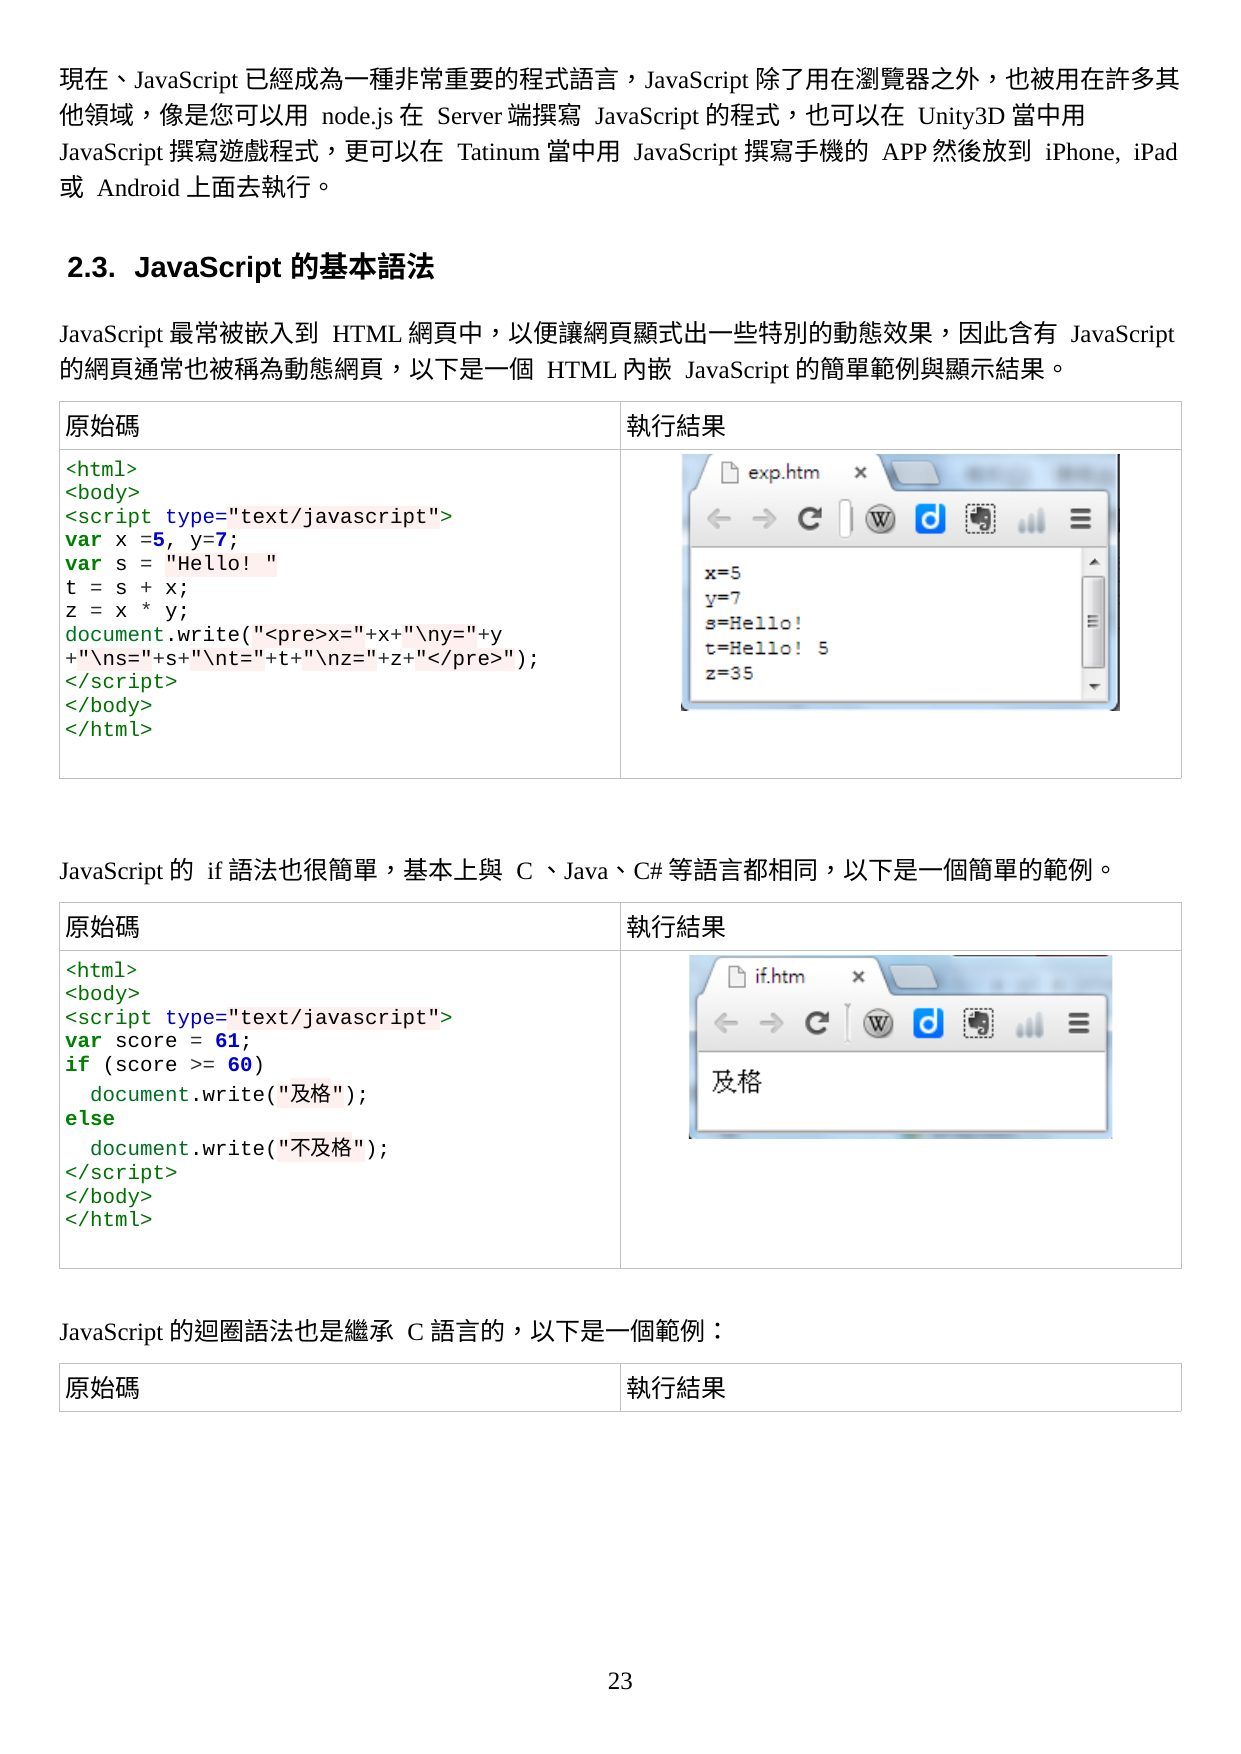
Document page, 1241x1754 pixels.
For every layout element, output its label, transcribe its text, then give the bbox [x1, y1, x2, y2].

text JavaScript 的迴圈語法也是繼承 C 語言的，以下是一個範例： [59, 1312, 1181, 1348]
text 現在、JavaScript 已經成為一種非常重要的程式語言，JavaScript 除了用在瀏覽器之外，也被用在許多其他領域，像是您可以用 node.js 在 Server端撰寫 JavaScript 的程式，也可以在 Unity3D 當中用 JavaScript 撰寫遊戲程式，更可以在 Tatinum 當中用 JavaScript 撰寫手機的 APP 然後放到 iPhone, iPad 或 Android 上面去執行。 [59, 59, 1181, 204]
table_header 原始碼 [60, 1364, 620, 1411]
table_header 原始碼 [60, 903, 620, 949]
picture [688, 955, 1113, 1139]
table_header 執行結果 [621, 903, 1181, 949]
table_header 執行結果 [621, 402, 1181, 448]
table_header 執行結果 [621, 1364, 1181, 1411]
table_cell <html> <body> <script type="text/javascript"> var score = 61; if (score >= 60) document.write("及格"); else document.write("不及格"); </script> </body> </html> [60, 951, 620, 1268]
table_cell <html> <body> <script type="text/javascript"> var x =5, y=7; var s = "Hello! " t = s + x; z = x * y; document.write("<pre>x="+x+"\ny="+y +"\ns="+s+"\nt="+t+"\nz="+z+"</pre>"); </script> </body> </html> [60, 450, 620, 777]
table_header 原始碼 [60, 402, 620, 448]
table_cell [621, 450, 1181, 777]
table_cell [621, 951, 1181, 1268]
picture [681, 454, 1120, 711]
text JavaScript 的 if 語法也很簡單，基本上與 C 、Java、C# 等語言都相同，以下是一個簡單的範例。 [59, 851, 1181, 887]
subtitle JavaScript 的基本語法 [59, 244, 1181, 286]
text JavaScript 最常被嵌入到 HTML 網頁中，以便讓網頁顯式出一些特別的動態效果，因此含有 JavaScript 的網頁通常也被稱為動態網頁，以下是一個 HTML 內嵌 JavaScript 的簡單範例與顯示結果。 [59, 313, 1181, 386]
